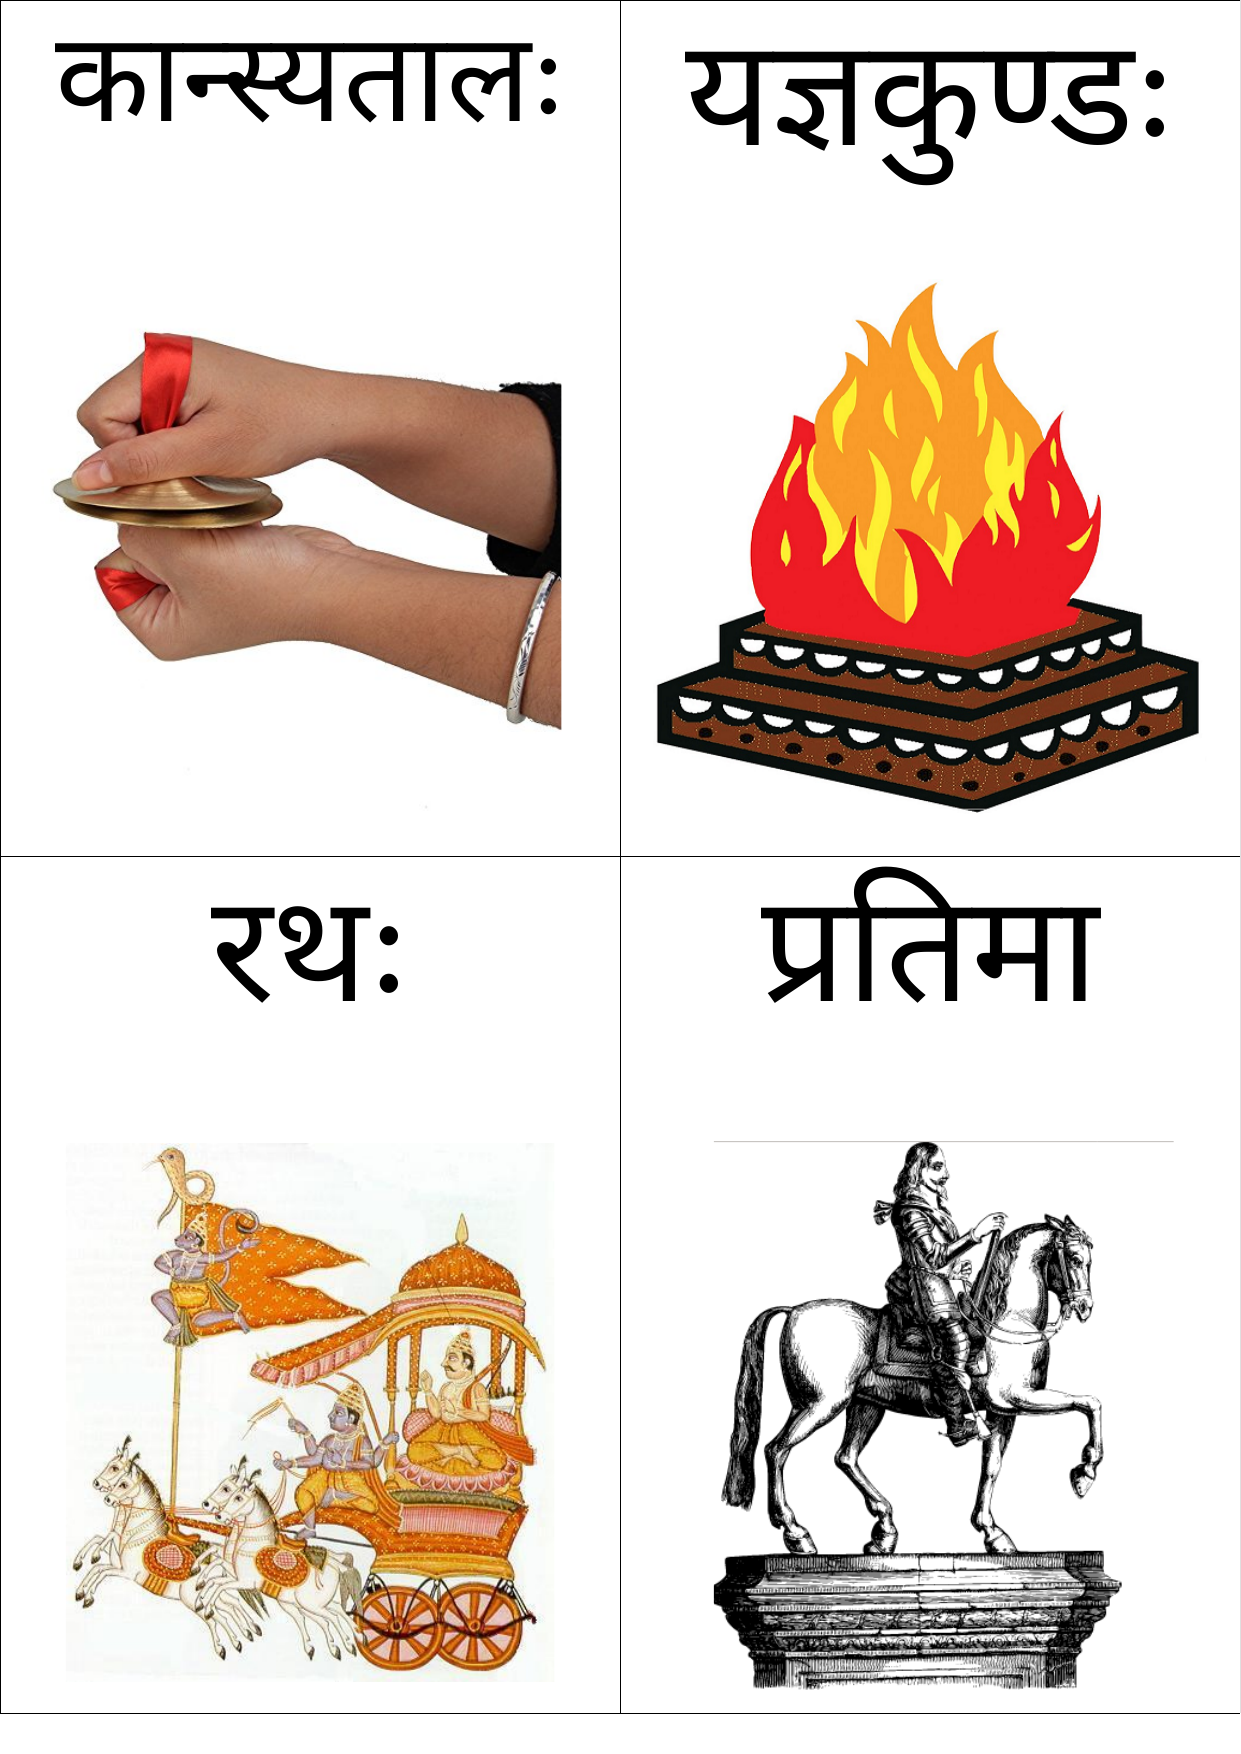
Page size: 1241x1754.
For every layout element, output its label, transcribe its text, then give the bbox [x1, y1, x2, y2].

table_cell रथः [1, 857, 620, 1712]
picture [38, 241, 562, 813]
picture [713, 1141, 1174, 1703]
picture [65, 1143, 555, 1682]
picture [650, 279, 1218, 814]
table_cell प्रतिमा [621, 857, 1240, 1712]
table_cell कान्स्यतालः [1, 1, 620, 856]
table_cell यज्ञकुण्डः [621, 1, 1240, 856]
